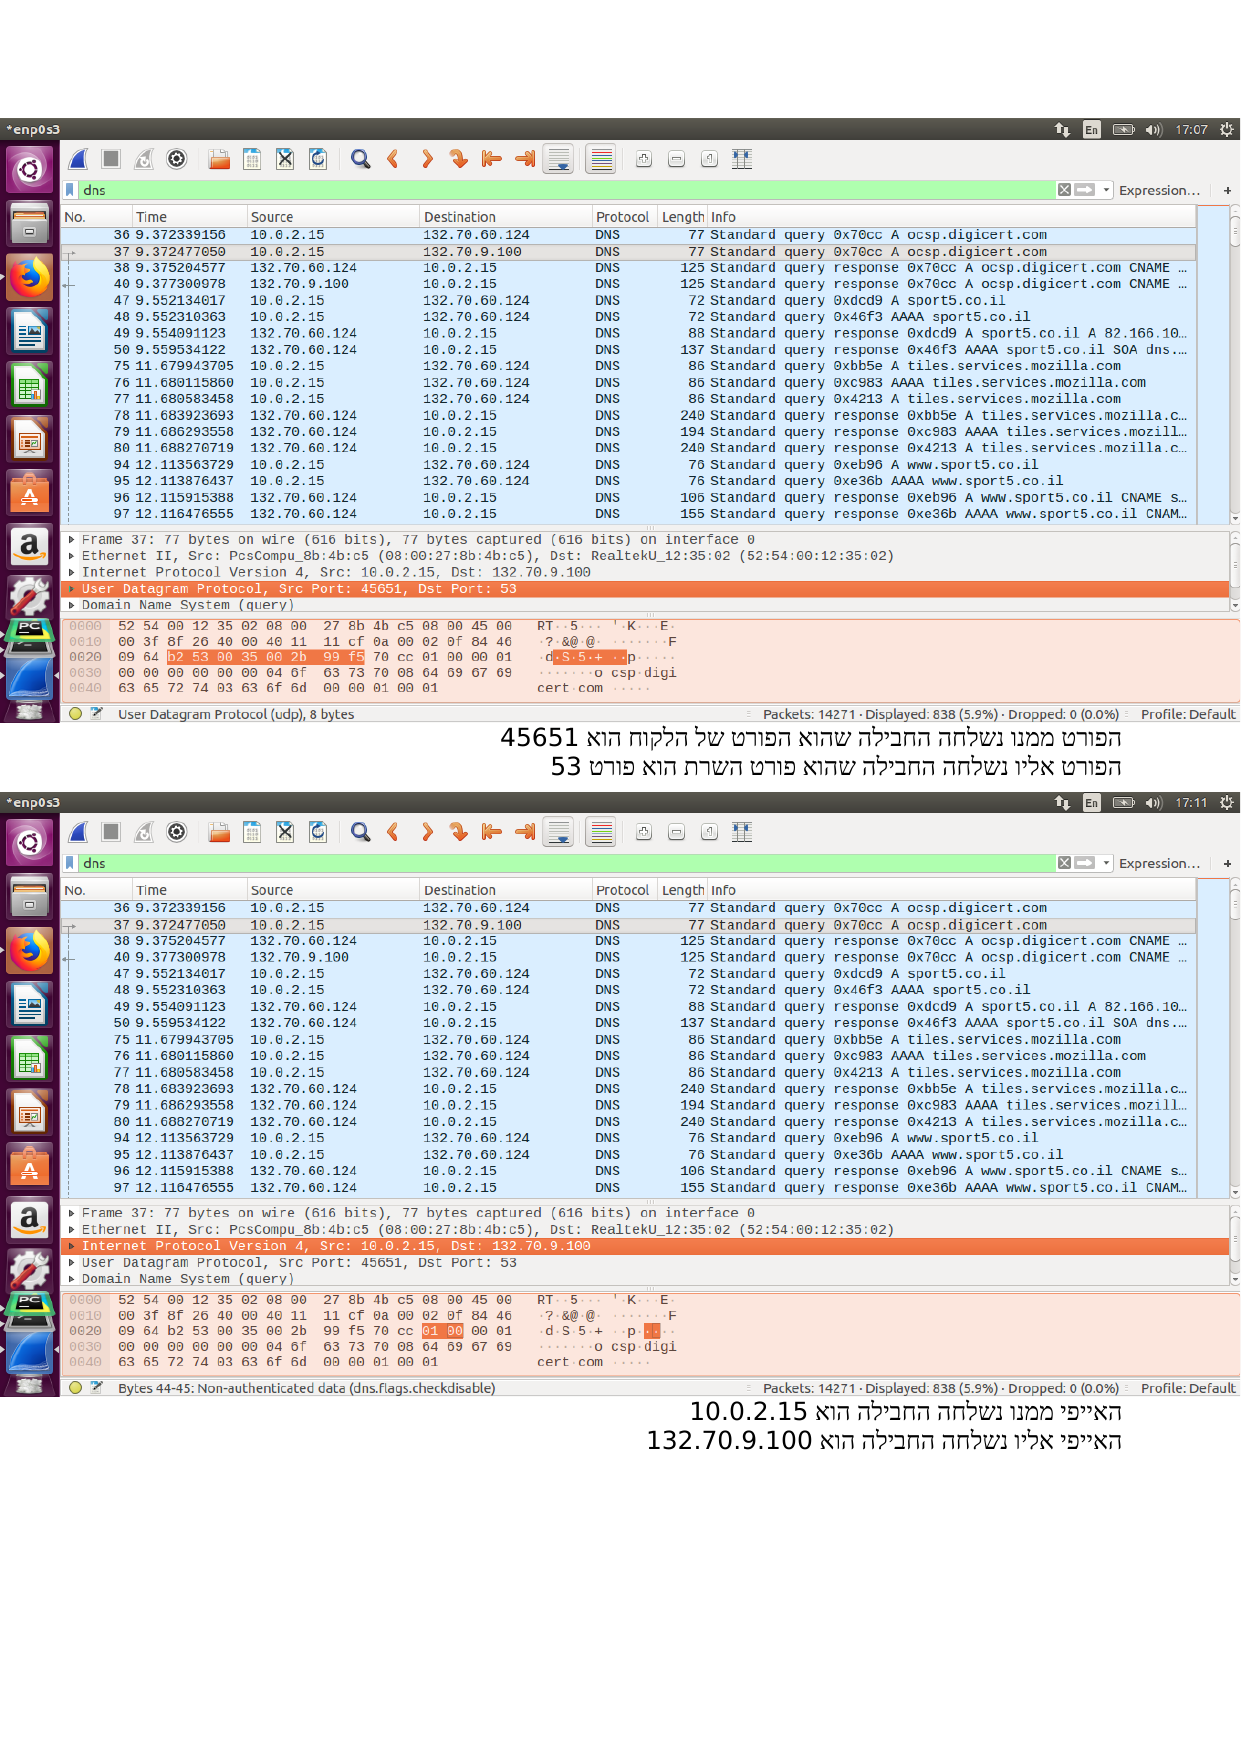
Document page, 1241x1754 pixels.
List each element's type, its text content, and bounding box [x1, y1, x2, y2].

text [118, 781, 1122, 792]
text האייפי ממנו נשלחה החבילה הוא 10.0.2.15 [118, 1397, 1122, 1426]
text האייפי אליו נשלחה החבילה הוא 132.70.9.100 [118, 1426, 1122, 1455]
text הפורט אליו נשלחה החבילה שהוא פורט השרת הוא פורט 53 [118, 752, 1122, 781]
text הפורט ממנו נשלחה החבילה שהוא הפורט של הלקוח הוא 45651 [118, 723, 1122, 752]
